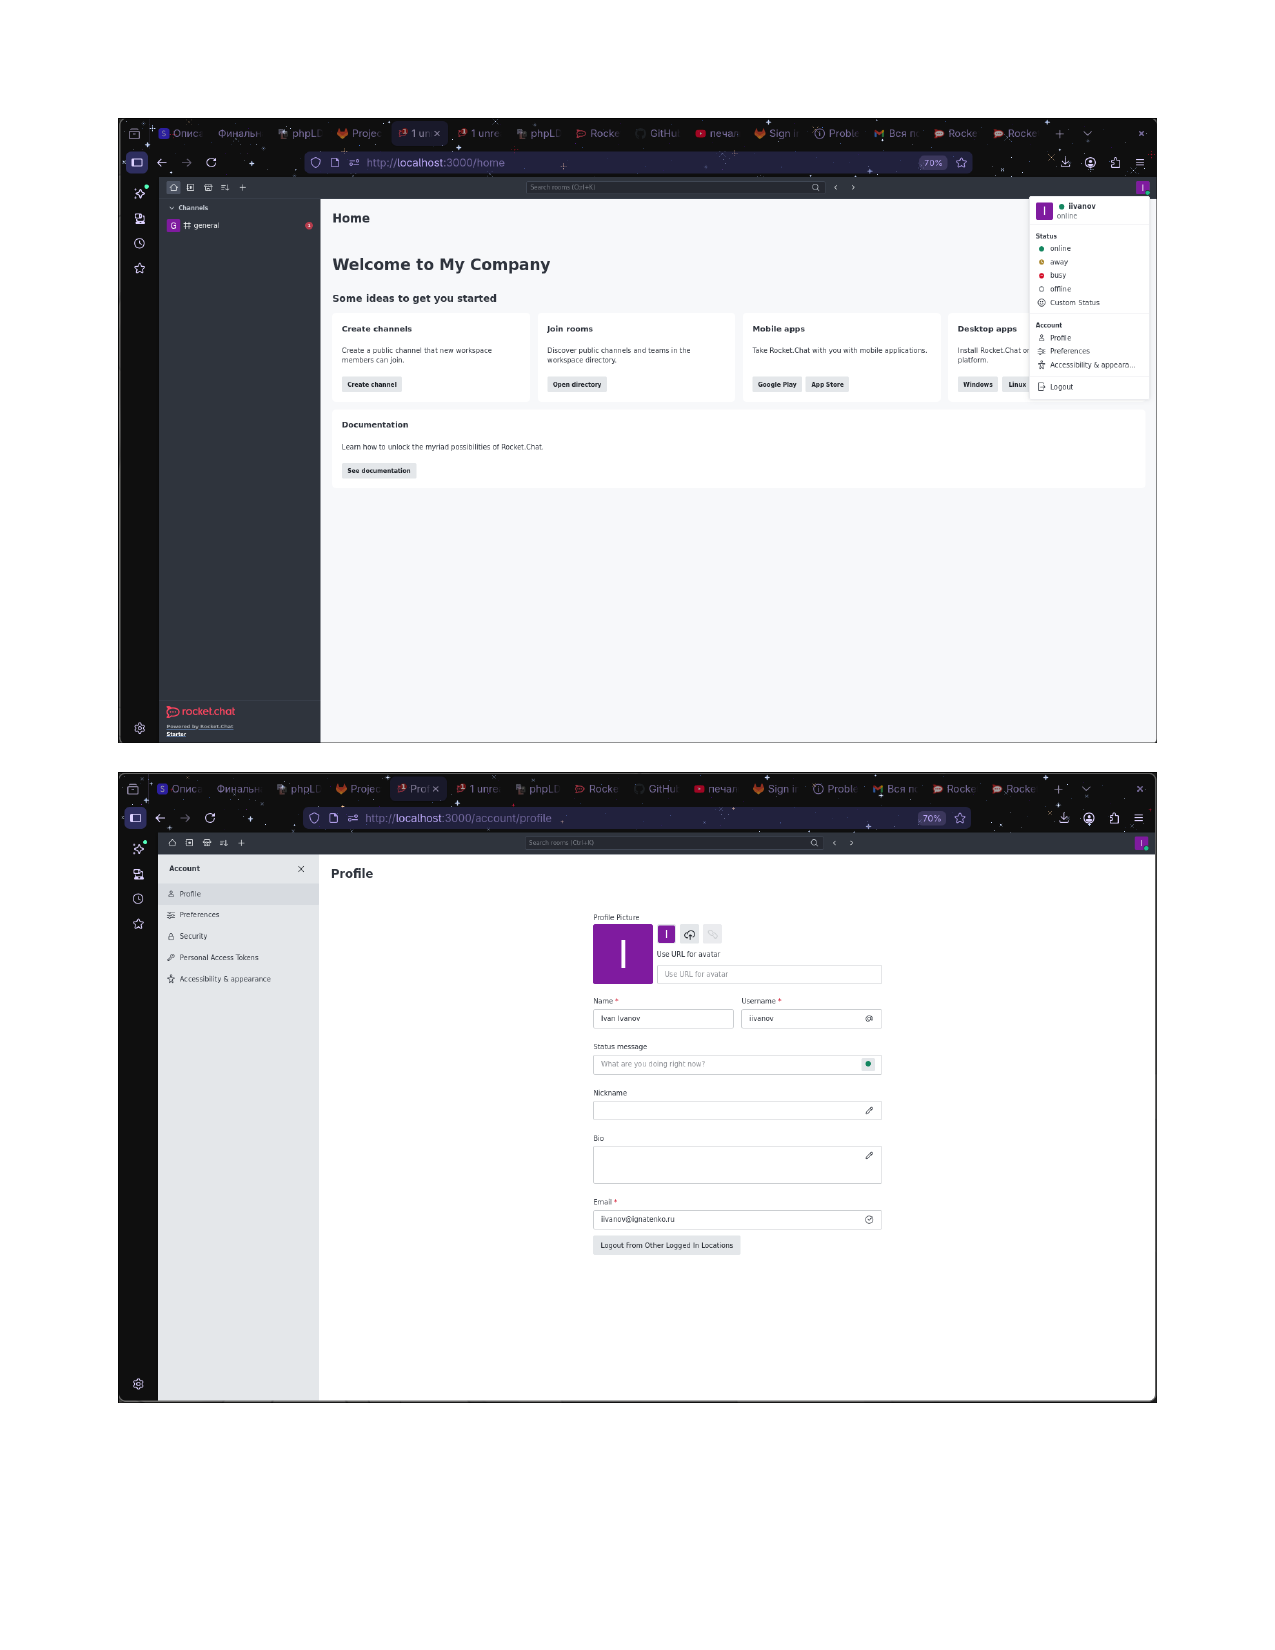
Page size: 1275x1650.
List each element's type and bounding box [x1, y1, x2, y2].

picture [118, 772, 1157, 1403]
picture [118, 118, 1157, 743]
